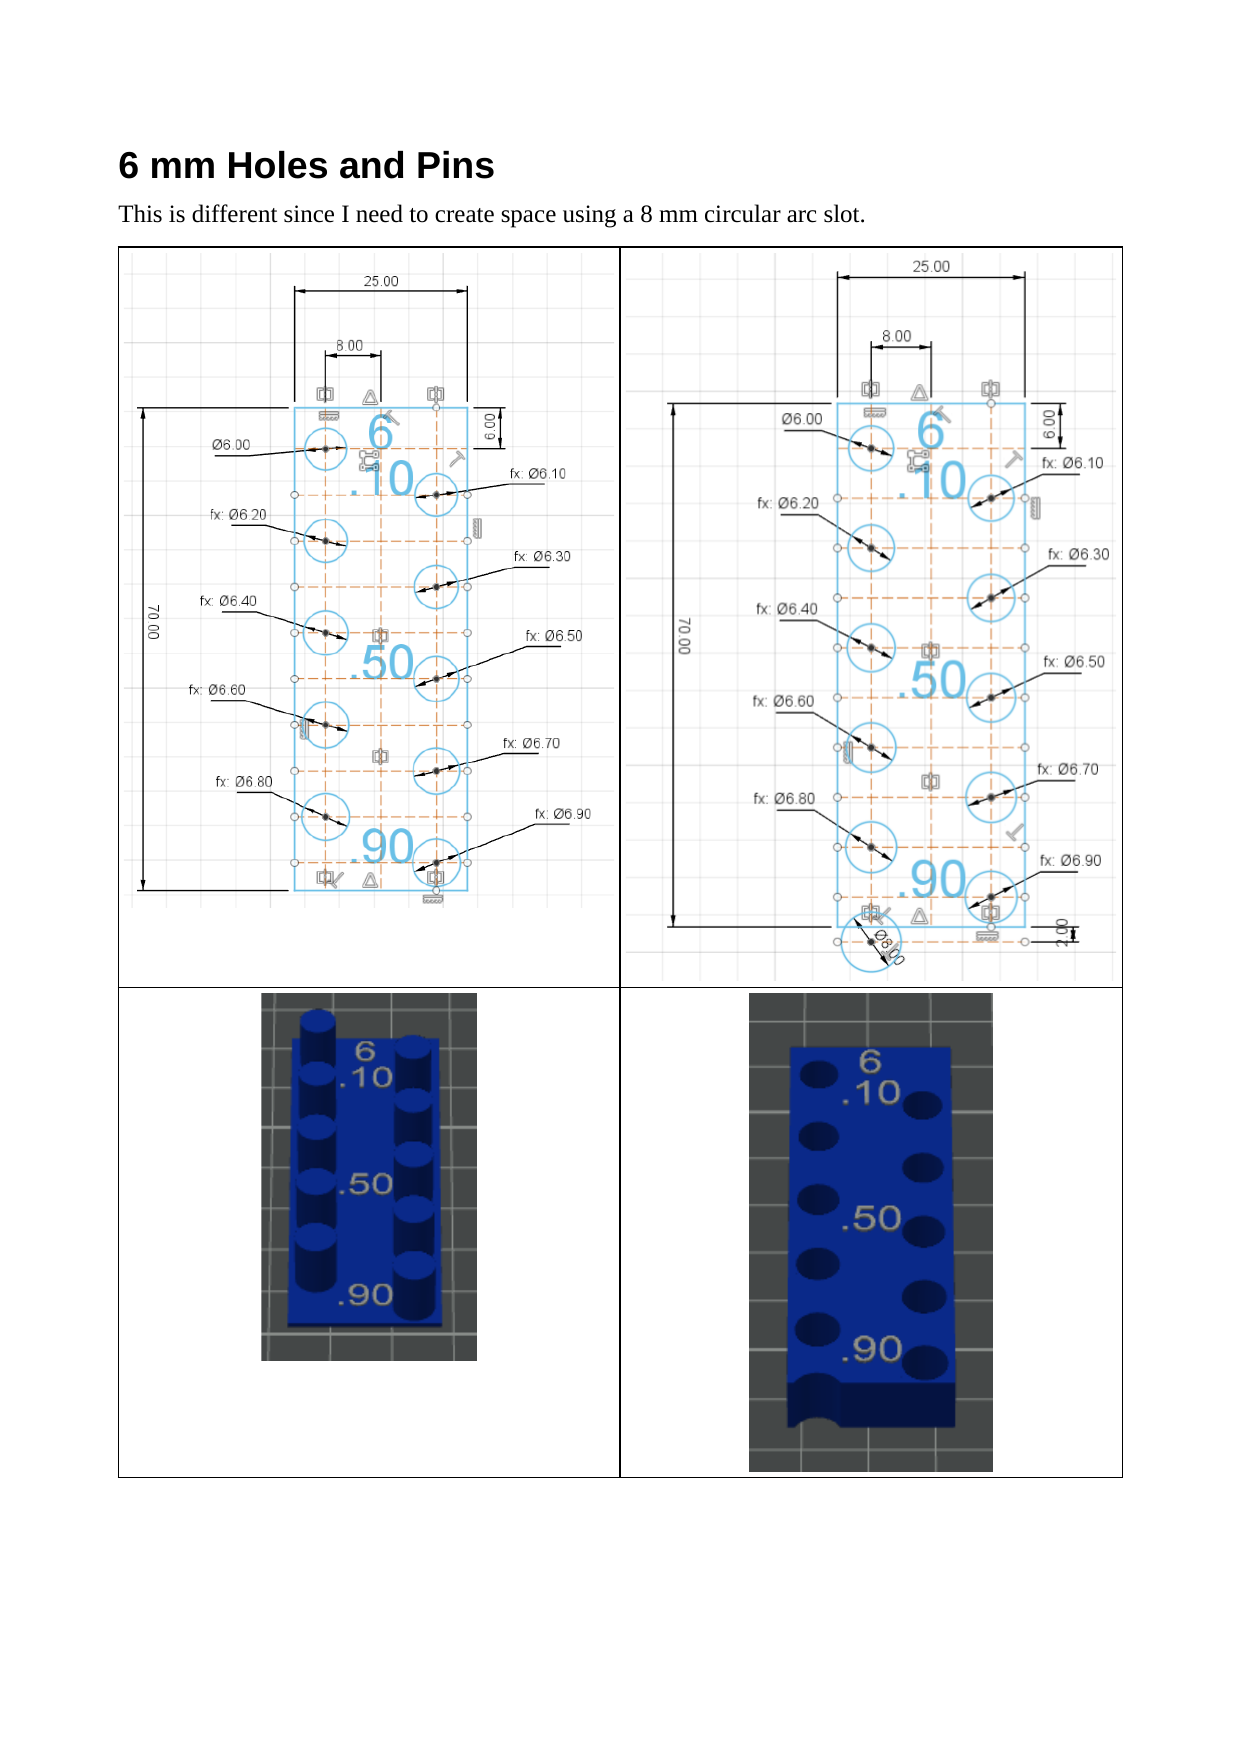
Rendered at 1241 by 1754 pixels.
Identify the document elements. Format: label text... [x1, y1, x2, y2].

subtitle 6 mm Holes and Pins [118, 143, 1122, 186]
table_cell [119, 988, 619, 1477]
picture [749, 993, 993, 1472]
picture [123, 253, 615, 908]
picture [625, 253, 1117, 981]
table_cell [621, 988, 1122, 1477]
table_header [621, 248, 1122, 987]
text This is different since I need to create space using a 8 mm circular arc slot. [118, 199, 1122, 227]
picture [261, 993, 477, 1361]
table_header [119, 248, 619, 987]
